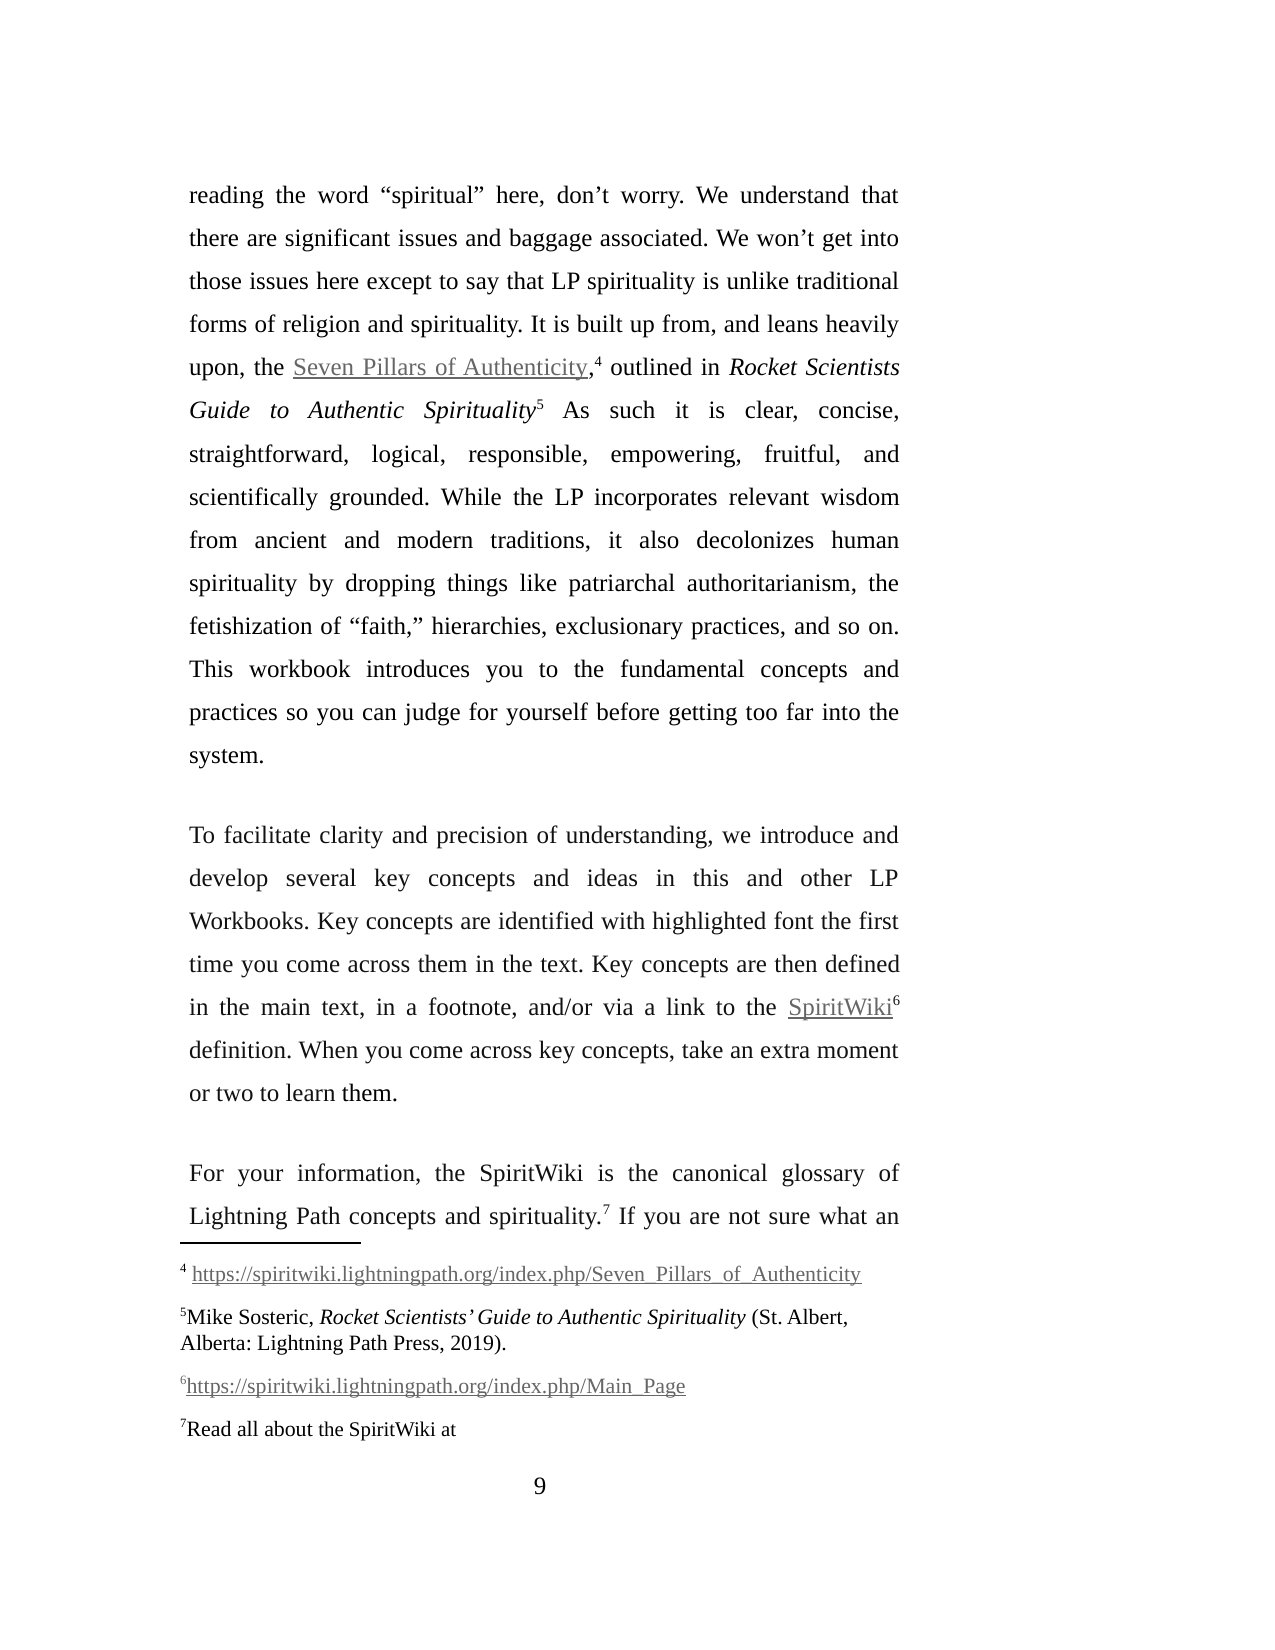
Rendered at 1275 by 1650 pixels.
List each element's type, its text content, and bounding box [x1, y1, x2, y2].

text reading the word “spiritual” here, don’t worry. We understand that there are significant issues and baggage associated. We won’t get into those issues here except to say that LP spirituality is unlike traditional forms of religion and spirituality. It is built up from, and leans heavily upon, the Seven Pillars of Authenticity, outlined in Rocket Scientists Guide to Authentic Spirituality As such it is clear, concise, straightforward, logical, responsible, empowering, fruitful, and scientifically grounded. While the LP incorporates relevant wisdom from ancient and modern traditions, it also decolonizes human spirituality by dropping things like patriarchal authoritarianism, the fetishization of “faith,” hierarchies, exclusionary practices, and so on. This workbook introduces you to the fundamental concepts and practices so you can judge for yourself before getting too far into the system. [189, 180, 900, 769]
text To facilitate clarity and precision of understanding, we introduce and develop several key concepts and ideas in this and other LP Workbooks. Key concepts are identified with highlighted font the first time you come across them in the text. Key concepts are then defined in the main text, in a footnote, and/or via a link to the SpiritWiki definition. When you come across key concepts, take an extra moment or two to learn them. [189, 820, 900, 1107]
text Mike Sosteric, Rocket Scientists’ Guide to Authentic Spirituality (St. Albert, Alberta: Lightning Path Press, 2019). [180, 1304, 900, 1355]
text Read all about the SpiritWiki at https://spiritwiki.lightningpath.org/index.php/The_SpiritWiki:About [318, 1416, 900, 1441]
text https://spiritwiki.lightningpath.org/index.php/Main_Page [180, 1373, 900, 1398]
text For your information, the SpiritWiki is the canonical glossary of Lightning Path concepts and spirituality. If you are not sure what an [189, 1158, 900, 1229]
